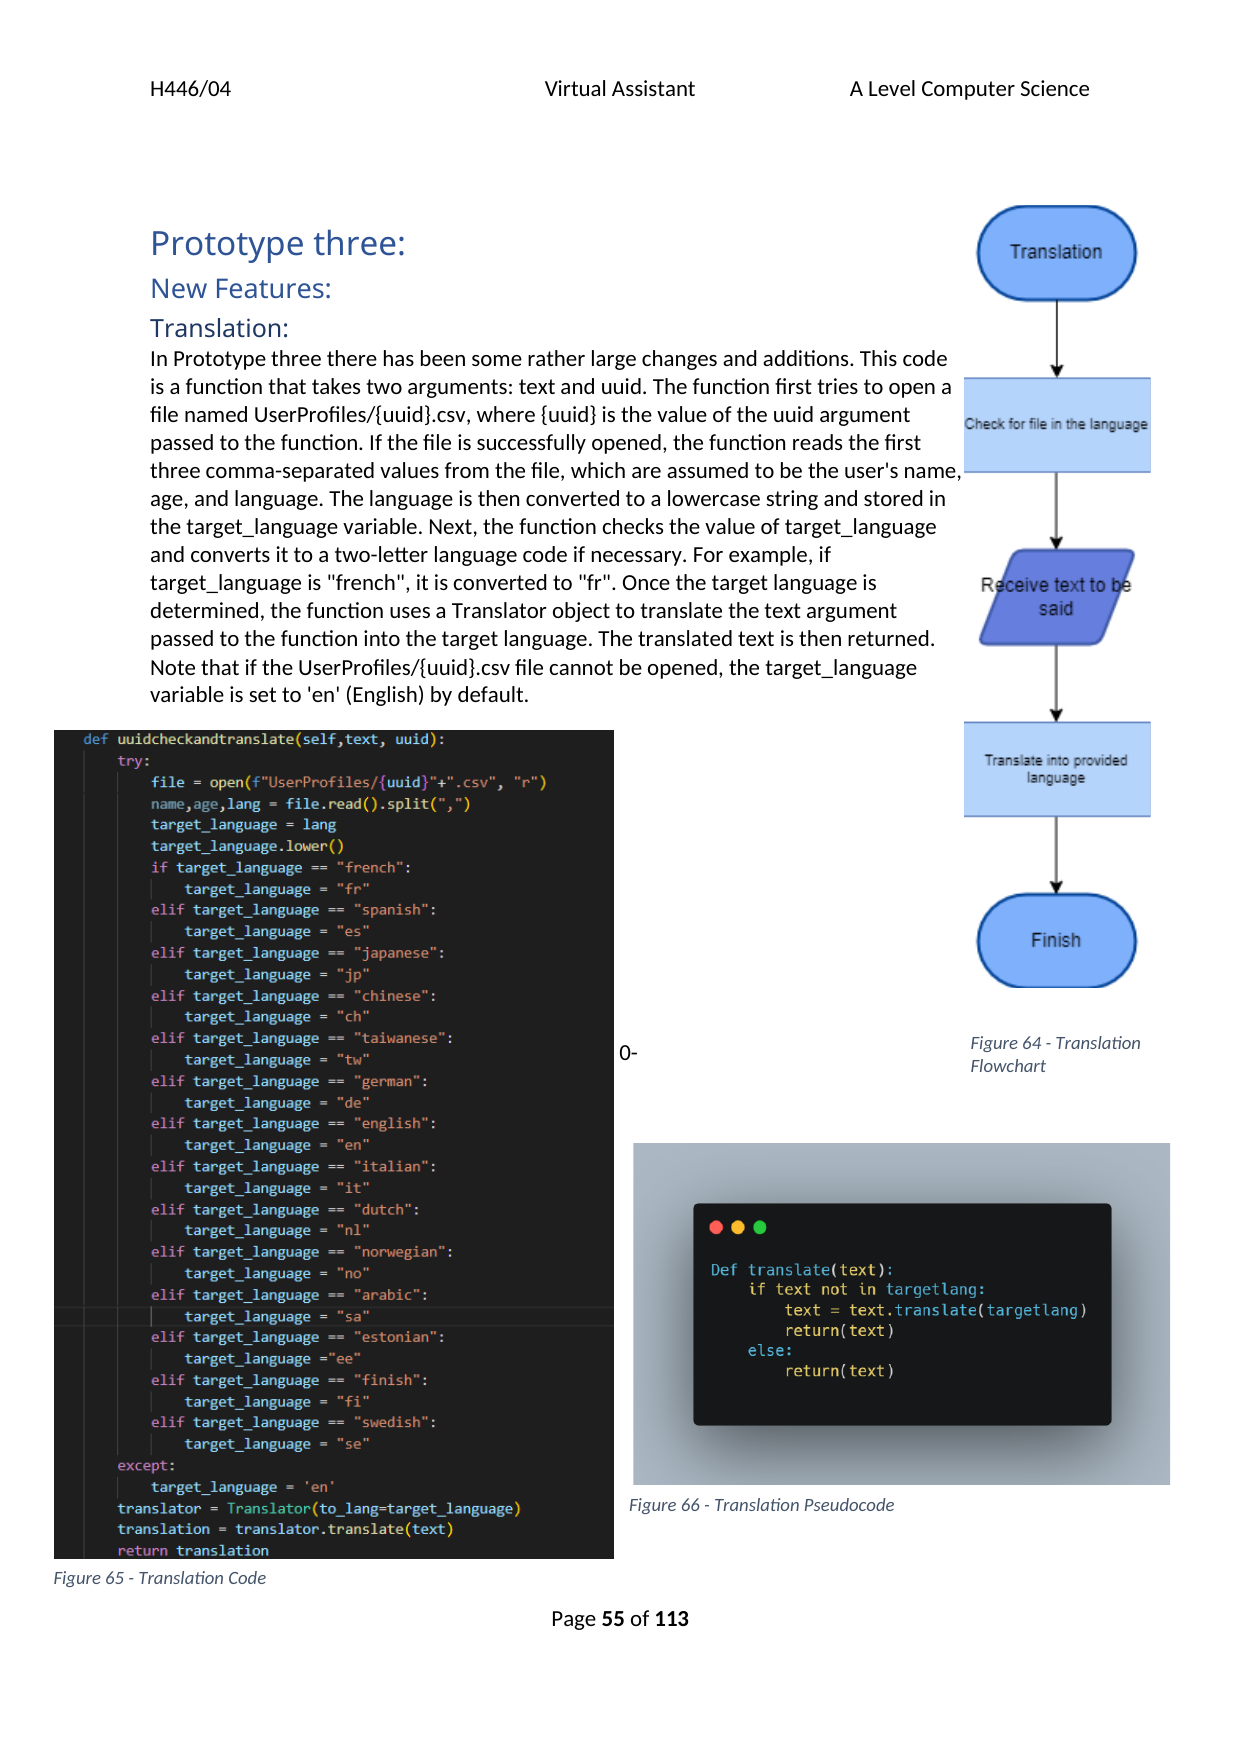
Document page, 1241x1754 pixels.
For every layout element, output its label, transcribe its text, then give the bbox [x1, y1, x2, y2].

text 0- [614, 1038, 970, 1066]
subtitle New Features: [150, 269, 964, 306]
text Figure 65 - Translation Code [53, 1566, 616, 1589]
subtitle Prototype three: [150, 220, 964, 265]
text Figure 66 - Translation Pseudocode [629, 1493, 1168, 1516]
text Figure 64 - Translation Flowchart [970, 1031, 1143, 1077]
subtitle Translation: [150, 310, 964, 344]
text In Prototype three there has been some rather large changes and additions. This code is a function that takes two arguments: text and uuid. The function first tries to open a file named UserProfiles/{uuid}.csv, where {uuid} is the value of the uuid argument passed to the function. If the file is successfully opened, the function reads the first three comma-separated values from the file, which are assumed to be the user's name, age, and language. The language is then converted to a lowercase string and stored in the target_language variable. Next, the function checks the value of target_language and converts it to a two-letter language code if necessary. For example, if target_language is "french", it is converted to "fr". Once the target language is determined, the function uses a Translator object to translate the text argument passed to the function into the target language. The translated text is then returned. Note that if the UserProfiles/{uuid}.csv file cannot be opened, the target_language variable is set to 'en' (English) by default. [150, 344, 964, 709]
